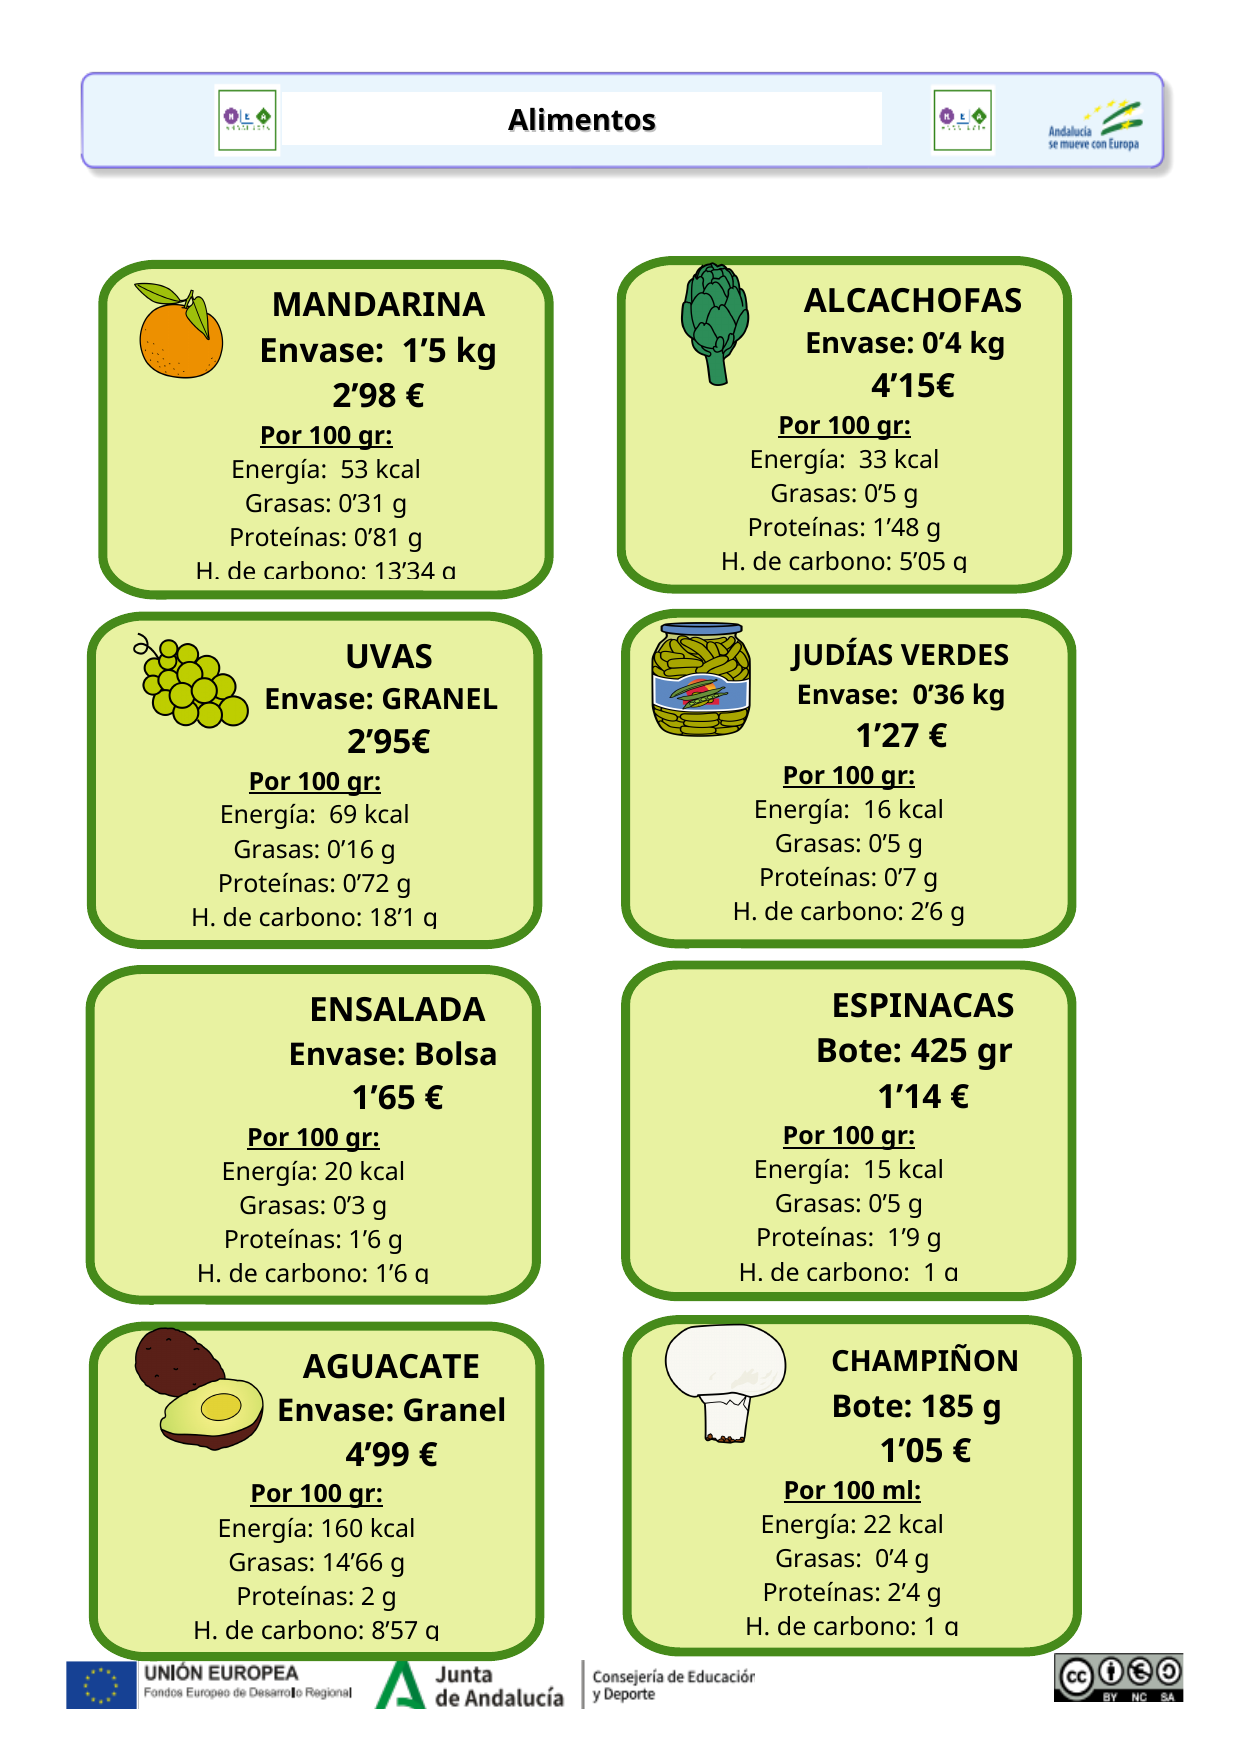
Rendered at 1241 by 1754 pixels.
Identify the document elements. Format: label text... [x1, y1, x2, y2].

text [642, 277, 650, 322]
text [112, 633, 122, 678]
picture [650, 260, 780, 389]
text Proteínas: 1’48 g [642, 510, 1047, 544]
text Por 100 gr: [112, 763, 517, 797]
text ESPINACAS [646, 982, 1051, 1027]
text Proteínas: 1’9 g [646, 1220, 1051, 1254]
text Bote: 185 g [794, 1382, 1056, 1427]
text Envase: 0’36 kg [751, 675, 1051, 712]
text Energía: 160 kcal [114, 1510, 519, 1544]
text Energía: 69 kcal [112, 797, 517, 831]
text 4’99 € [114, 1431, 519, 1476]
text H. de carbono: 1 g [646, 1254, 1051, 1280]
text Envase: 1’5 kg [229, 326, 528, 372]
text Grasas: 14’66 g [114, 1544, 519, 1578]
text UVAS [261, 633, 517, 678]
text ALCACHOFAS [780, 277, 1047, 322]
text Envase: Bolsa [111, 1032, 516, 1074]
text 1’65 € [111, 1074, 516, 1119]
text Envase: Granel [265, 1388, 519, 1431]
picture [69, 62, 1190, 185]
text AGUACATE [265, 1343, 519, 1388]
text Energía: 22 kcal [648, 1507, 1056, 1541]
text Proteínas: 2 g [114, 1578, 519, 1612]
text 1’27 € [646, 712, 1051, 758]
text Envase: GRANEL [261, 678, 517, 718]
text Energía: 33 kcal [642, 442, 1047, 476]
text ENSALADA [111, 986, 516, 1032]
text Por 100 gr: [646, 1118, 1051, 1152]
text [648, 1382, 657, 1427]
text H. de carbono: 13’34 g [124, 553, 528, 578]
text Grasas: 0’31 g [124, 485, 528, 519]
text Grasas: 0’3 g [111, 1188, 516, 1222]
text Energía: 53 kcal [124, 451, 528, 485]
text Por 100 gr: [114, 1476, 519, 1510]
text H. de carbono: 1 g [648, 1609, 1056, 1635]
text Por 100 gr: [646, 758, 1051, 792]
text 2’95€ [112, 718, 517, 763]
text Por 100 ml: [648, 1472, 1056, 1507]
text H. de carbono: 8’57 g [114, 1612, 519, 1640]
text Por 100 gr: [124, 417, 528, 451]
text Grasas: 0’5 g [642, 476, 1047, 510]
text Grasas: 0’5 g [646, 826, 1051, 860]
text CHAMPIÑON [794, 1336, 1056, 1382]
text 1’14 € [646, 1072, 1051, 1118]
text [642, 322, 650, 362]
text Proteínas: 1’6 g [111, 1222, 516, 1256]
text Envase: 0’4 kg [780, 322, 1047, 362]
text [124, 281, 128, 326]
text Bote: 425 gr [646, 1027, 1051, 1072]
text [648, 1336, 657, 1382]
text Grasas: 0’5 g [646, 1186, 1051, 1220]
text Grasas: 0’4 g [648, 1541, 1056, 1575]
text Energía: 20 kcal [111, 1154, 516, 1188]
text Proteínas: 0’81 g [124, 519, 528, 553]
text H. de carbono: 18’1 g [112, 899, 517, 928]
text MANDARINA [229, 281, 528, 326]
text Proteínas: 0’72 g [112, 865, 517, 899]
picture [122, 611, 261, 750]
text Por 100 gr: [642, 408, 1047, 442]
text JUDÍAS VERDES [751, 630, 1051, 675]
text H. de carbono: 2’6 g [646, 894, 1051, 927]
text Proteínas: 2’4 g [648, 1575, 1056, 1609]
picture [657, 1315, 794, 1452]
text 2’98 € [124, 372, 528, 417]
text [114, 1388, 133, 1431]
text H. de carbono: 1’6 g [111, 1256, 516, 1283]
picture [651, 622, 751, 737]
text [114, 1343, 133, 1388]
text Proteínas: 0’7 g [646, 860, 1051, 894]
text H. de carbono: 5’05 g [642, 544, 1047, 573]
text Energía: 15 kcal [646, 1152, 1051, 1186]
text Grasas: 0’16 g [112, 831, 517, 865]
text 1’05 € [648, 1427, 1056, 1472]
text Energía: 16 kcal [646, 792, 1051, 826]
picture [133, 1318, 265, 1460]
text [112, 678, 122, 718]
text Por 100 gr: [111, 1119, 516, 1154]
picture [128, 273, 229, 388]
text 4’15€ [642, 362, 1047, 408]
